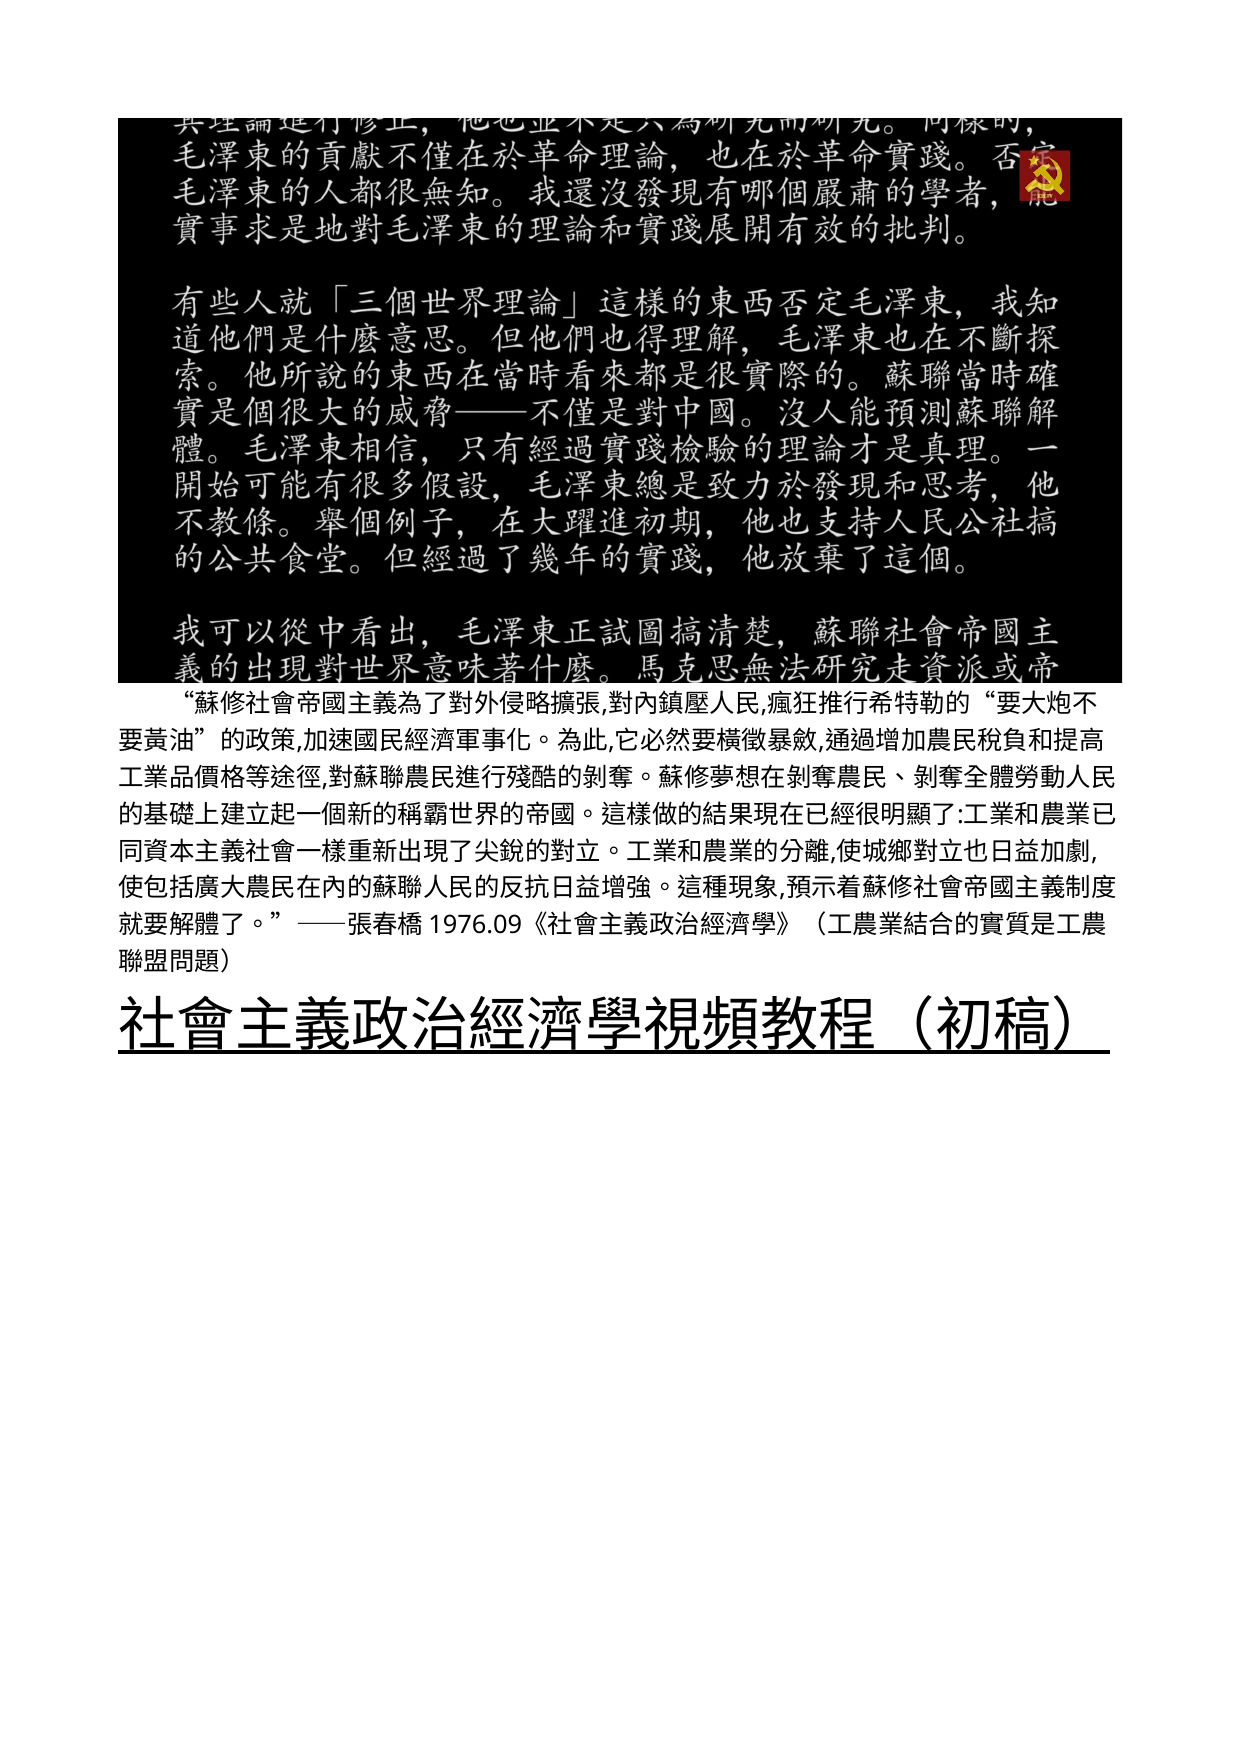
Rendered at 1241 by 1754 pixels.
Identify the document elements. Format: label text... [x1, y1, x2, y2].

text 社會主義政治經濟學視頻教程（初稿） [118, 978, 1122, 1062]
picture [118, 118, 1123, 683]
text “蘇修社會帝國主義為了對外侵略擴張,對內鎮壓人民,瘋狂推行希特勒的“要大炮不要黃油”的政策,加速國民經濟軍事化。為此,它必然要橫徵暴斂,通過增加農民稅負和提高工業品價格等途徑,對蘇聯農民進行殘酷的剝奪。蘇修夢想在剝奪農民、剝奪全體勞動人民的基礎上建立起一個新的稱霸世界的帝國。這樣做的結果現在已經很明顯了:工業和農業已同資本主義社會一樣重新出現了尖銳的對立。工業和農業的分離,使城鄉對立也日益加劇,使包括廣大農民在內的蘇聯人民的反抗日益增強。這種現象,預示着蘇修社會帝國主義制度就要解體了。”——張春橋1976.09《社會主義政治經濟學》（工農業結合的實質是工農聯盟問題） [118, 683, 1122, 978]
